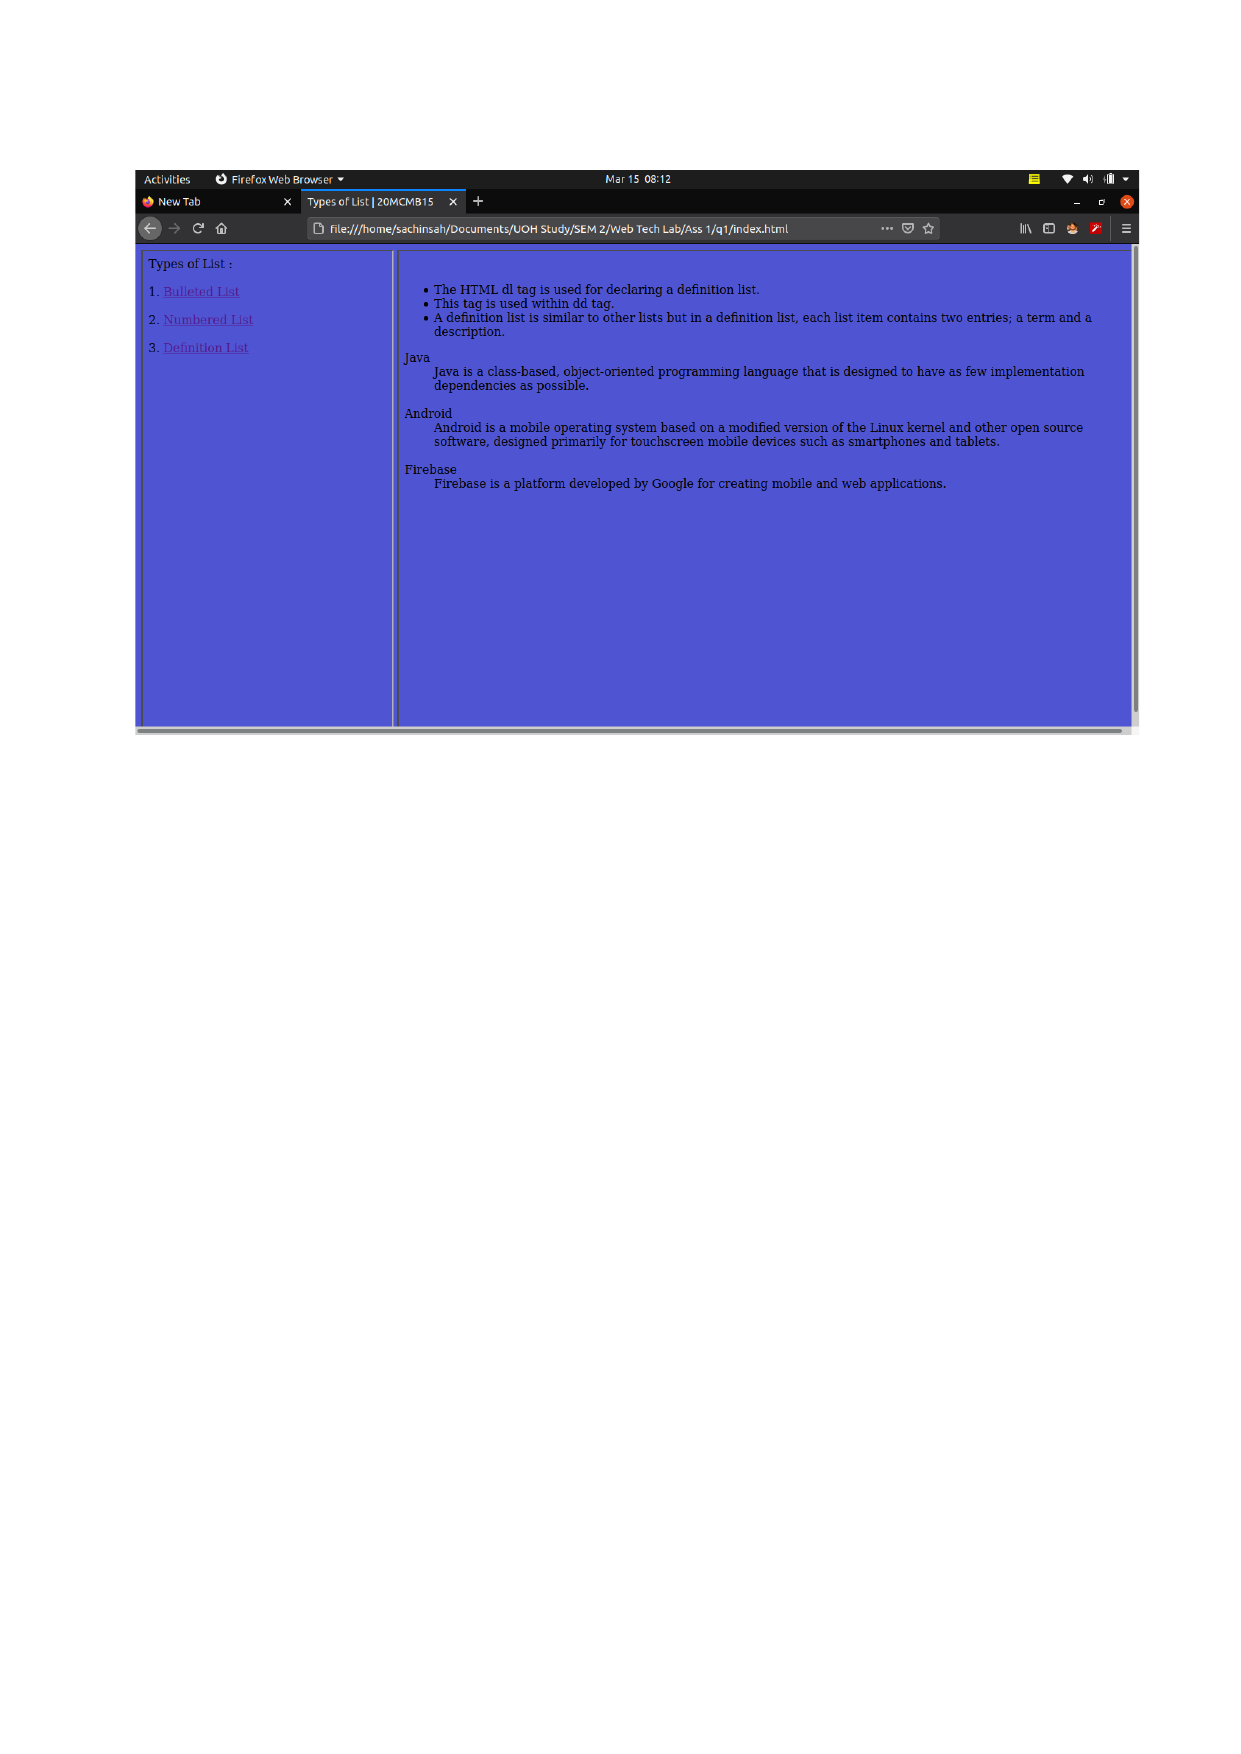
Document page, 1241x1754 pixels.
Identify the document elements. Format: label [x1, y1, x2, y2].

picture [135, 170, 1140, 735]
